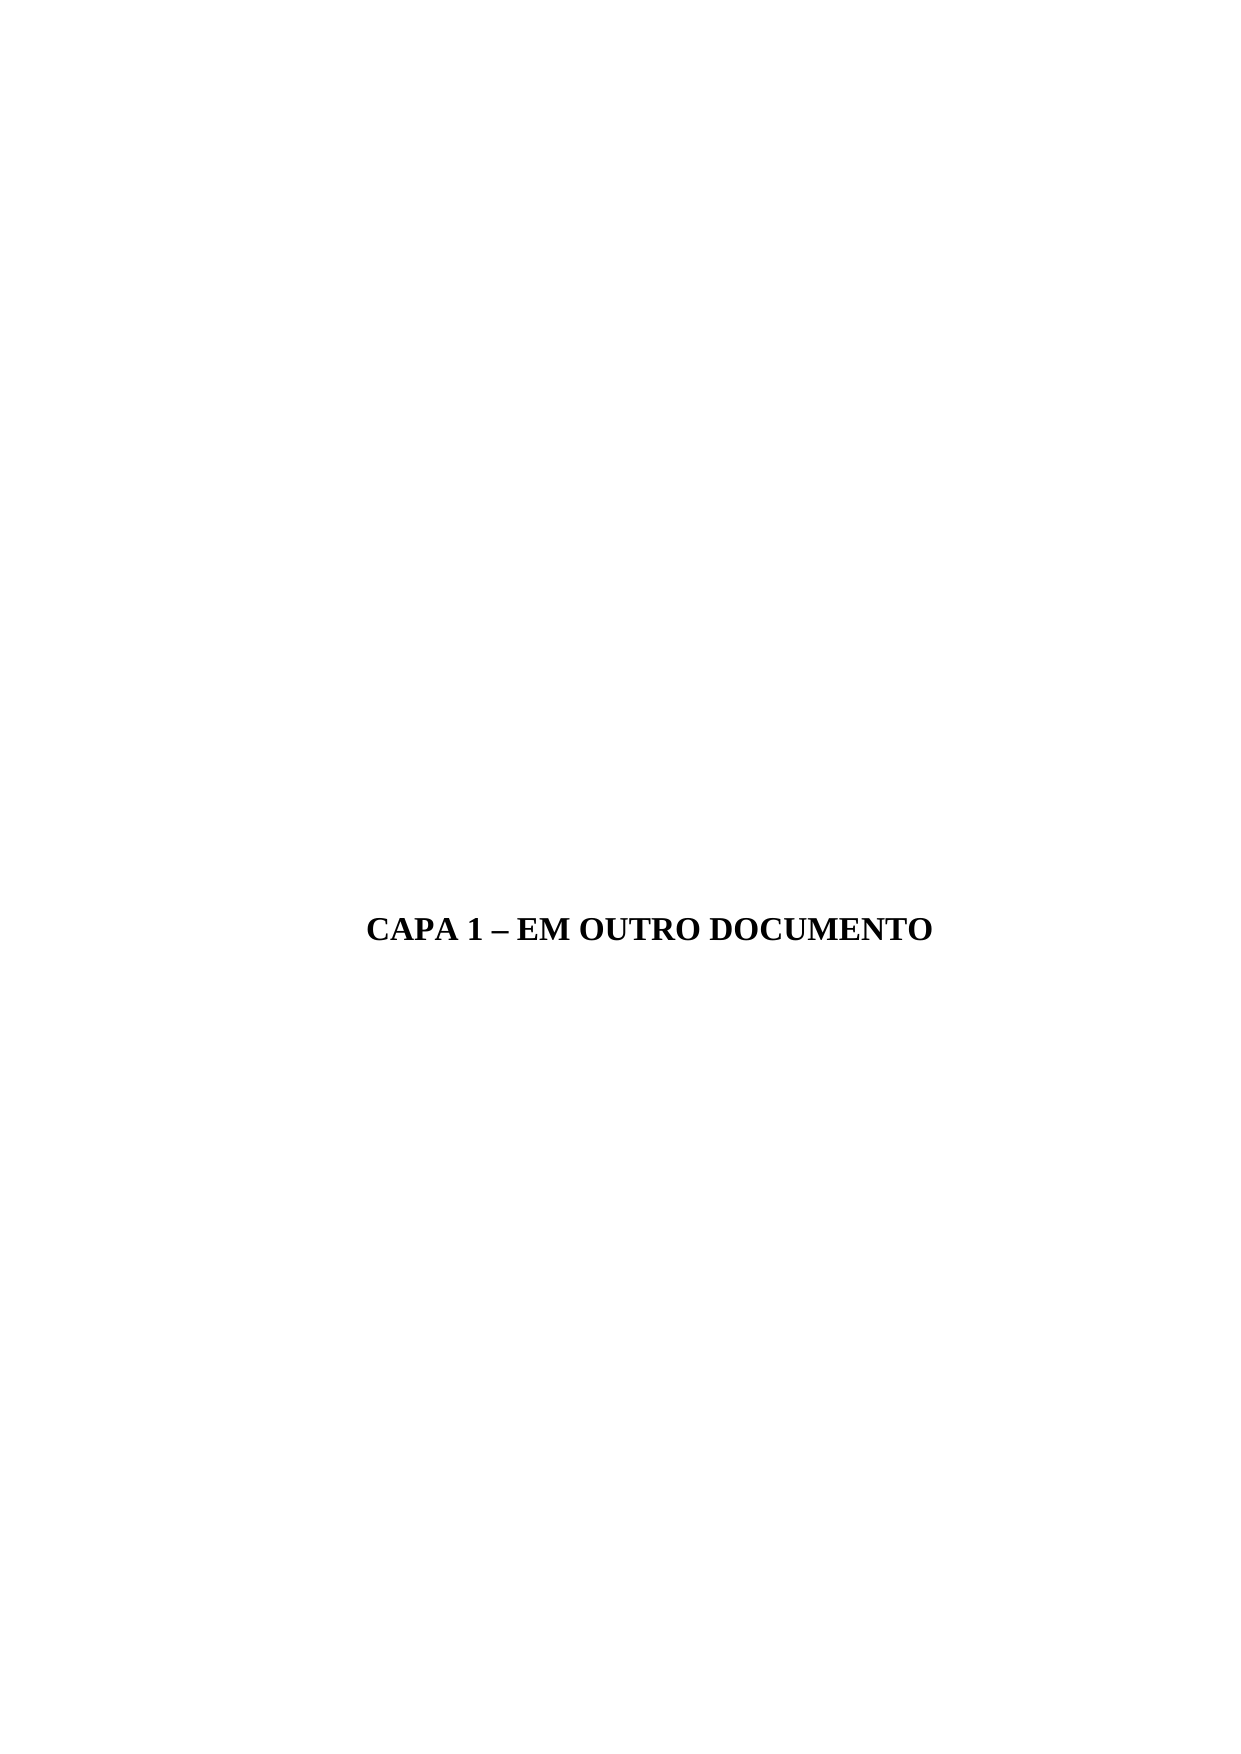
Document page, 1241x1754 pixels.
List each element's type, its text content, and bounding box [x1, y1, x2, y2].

text CAPA 1 – EM OUTRO DOCUMENTO [177, 909, 1122, 948]
